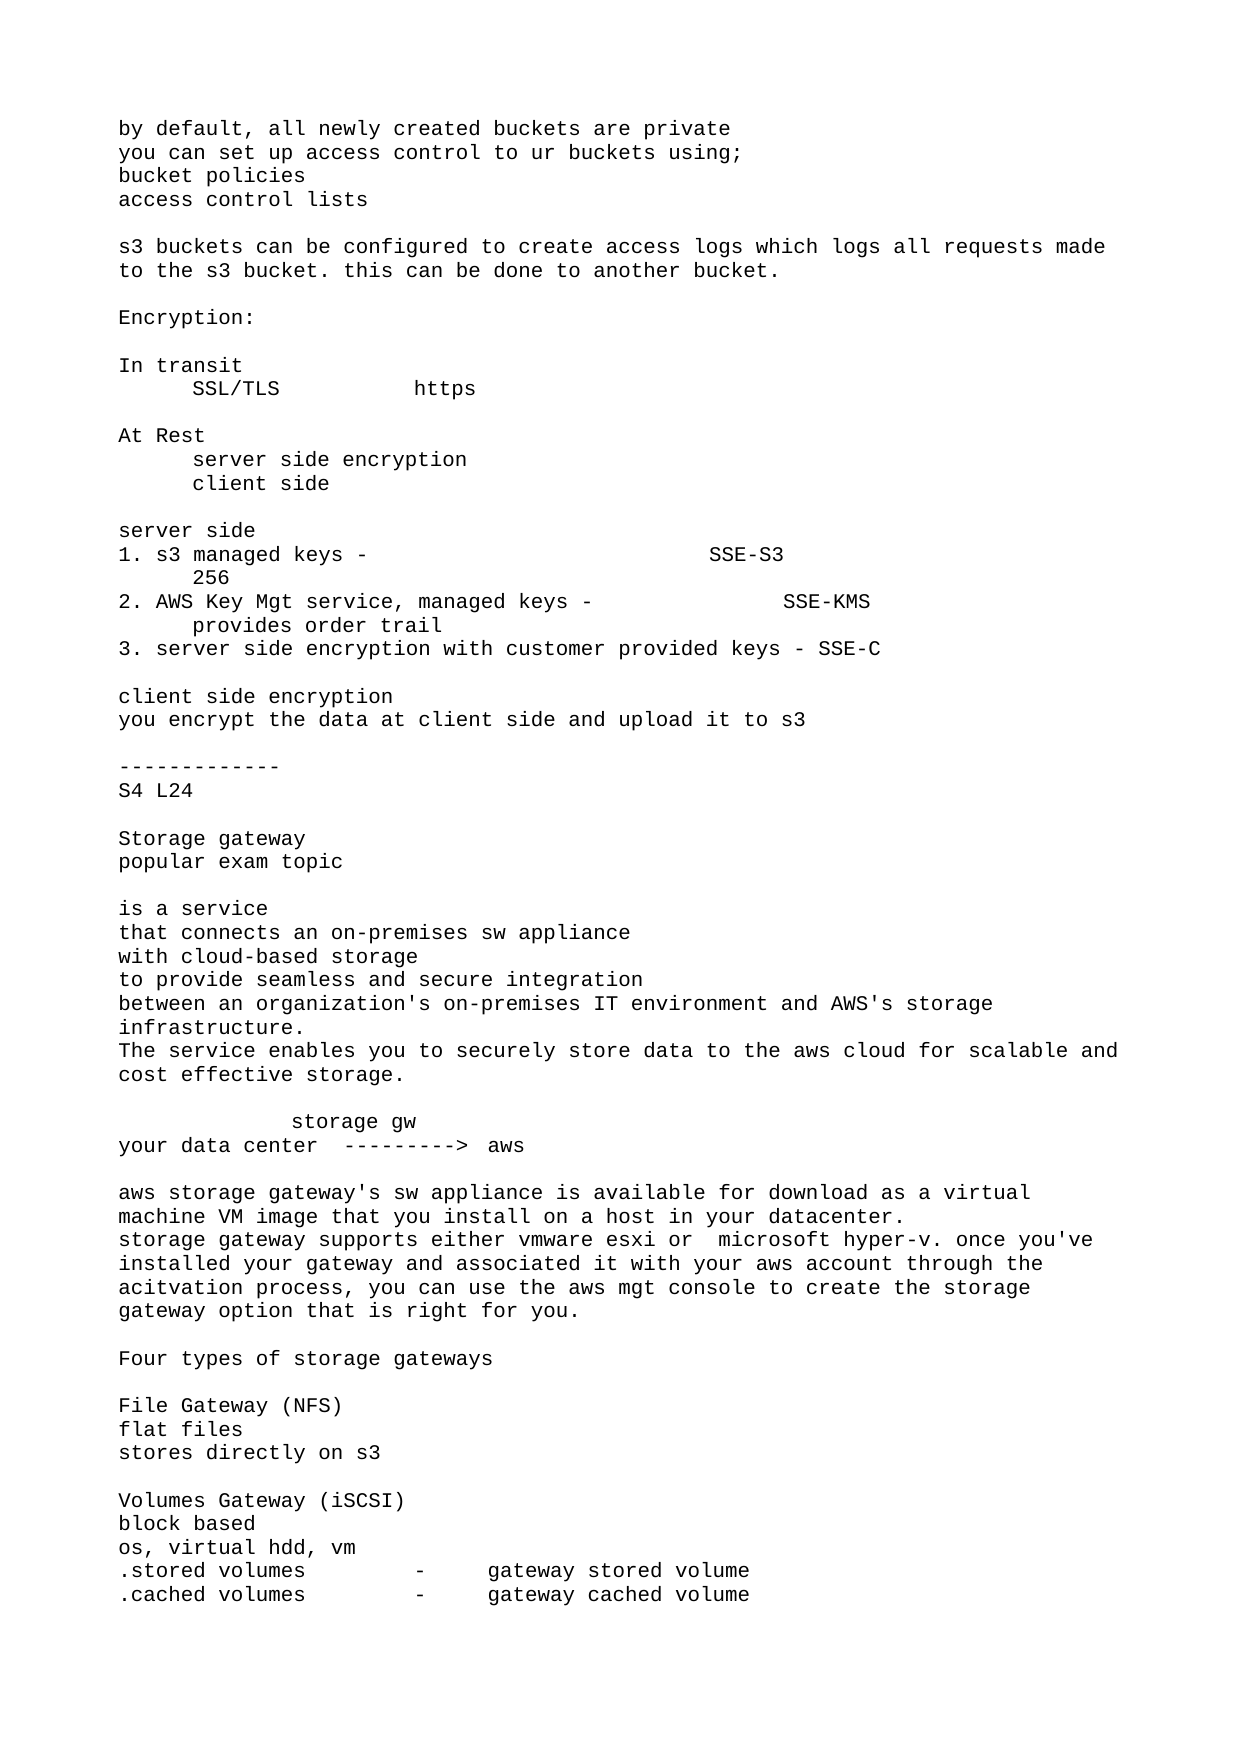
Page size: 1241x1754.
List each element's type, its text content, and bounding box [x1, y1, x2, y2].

text At Rest [118, 426, 1122, 449]
text The service enables you to securely store data to the aws cloud for scalable and cost effective storage. [118, 1040, 1122, 1088]
text popular exam topic [118, 851, 1122, 875]
text s3 buckets can be configured to create access logs which logs all requests made to the s3 bucket. this can be done to another bucket. [118, 236, 1122, 284]
text Encryption: [118, 307, 1122, 331]
text storage gw [118, 1111, 1122, 1135]
text flat files [118, 1419, 1122, 1442]
text 2. AWS Key Mgt service, managed keys - SSE-KMS [118, 591, 1122, 615]
text bucket policies [118, 165, 1122, 189]
text storage gateway supports either vmware esxi or microsoft hyper-v. once you've installed your gateway and associated it with your aws account through the acitvation process, you can use the aws mgt console to create the storage gateway option that is right for you. [118, 1229, 1122, 1324]
text In transit [118, 354, 1122, 378]
text that connects an on-premises sw appliance [118, 922, 1122, 946]
text your data center ---------> aws [118, 1135, 1122, 1158]
text stores directly on s3 [118, 1442, 1122, 1466]
text S4 L24 [118, 780, 1122, 804]
text you encrypt the data at client side and upload it to s3 [118, 709, 1122, 733]
text by default, all newly created buckets are private [118, 118, 1122, 142]
text 3. server side encryption with customer provided keys - SSE-C [118, 638, 1122, 662]
text Volumes Gateway (iSCSI) [118, 1489, 1122, 1513]
text Four types of storage gateways [118, 1348, 1122, 1371]
text between an organization's on-premises IT environment and AWS's storage infrastructure. [118, 993, 1122, 1040]
text File Gateway (NFS) [118, 1395, 1122, 1419]
text client side [118, 473, 1122, 496]
text access control lists [118, 189, 1122, 213]
text is a service [118, 898, 1122, 922]
text provides order trail [118, 615, 1122, 638]
text to provide seamless and secure integration [118, 969, 1122, 993]
text SSL/TLS https [118, 378, 1122, 402]
text 256 [118, 567, 1122, 591]
text Storage gateway [118, 827, 1122, 851]
text 1. s3 managed keys - SSE-S3 [118, 544, 1122, 567]
text server side [118, 520, 1122, 544]
text server side encryption [118, 449, 1122, 473]
text with cloud-based storage [118, 946, 1122, 969]
text ------------- [118, 757, 1122, 780]
text aws storage gateway's sw appliance is available for download as a virtual machine VM image that you install on a host in your datacenter. [118, 1182, 1122, 1229]
text block based [118, 1513, 1122, 1537]
text you can set up access control to ur buckets using; [118, 142, 1122, 165]
text client side encryption [118, 686, 1122, 709]
text .cached volumes - gateway cached volume [118, 1584, 1122, 1608]
text os, virtual hdd, vm [118, 1537, 1122, 1561]
text .stored volumes - gateway stored volume [118, 1561, 1122, 1584]
